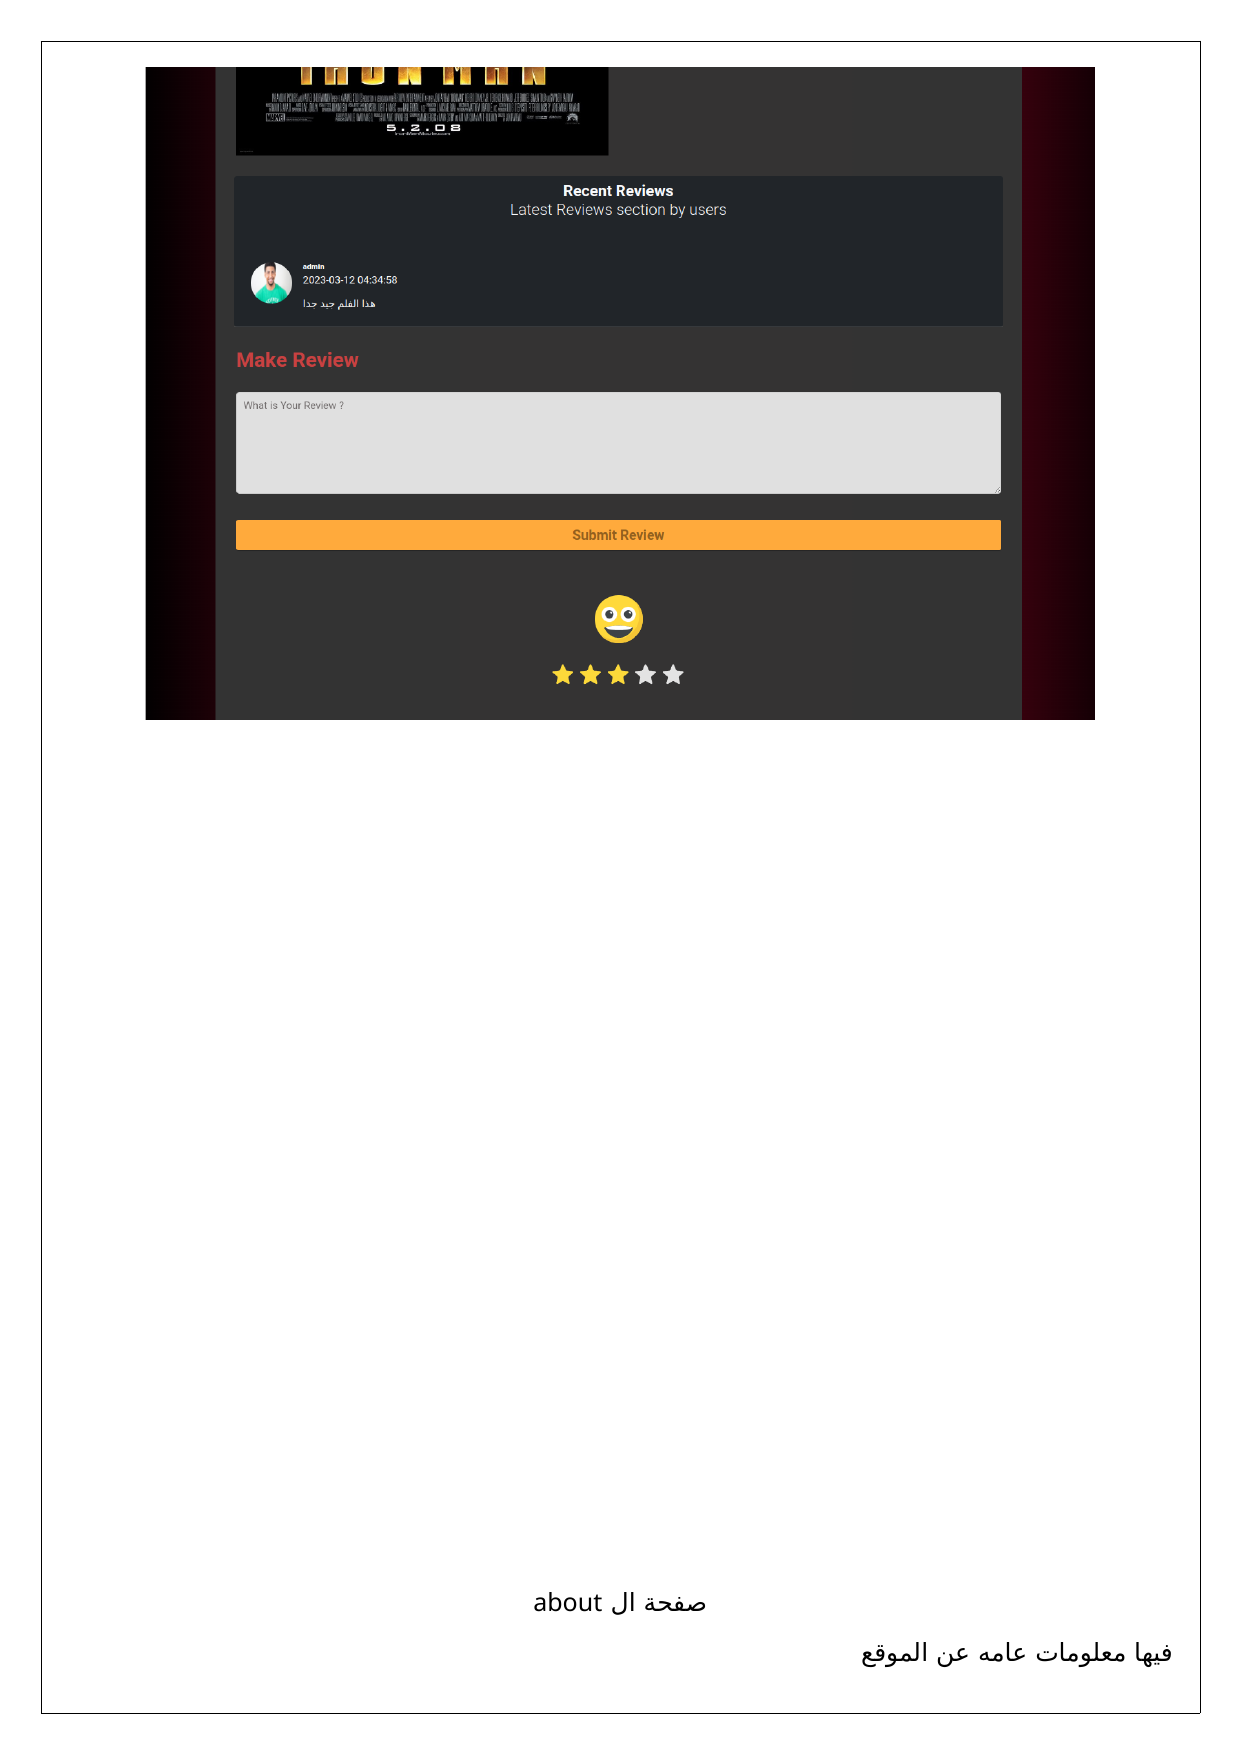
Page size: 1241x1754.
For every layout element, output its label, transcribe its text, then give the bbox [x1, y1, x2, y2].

text صفحة ال about [68, 1585, 1173, 1619]
text فيها معلومات عامه عن الموقع [68, 1639, 1173, 1668]
picture [145, 67, 1095, 720]
